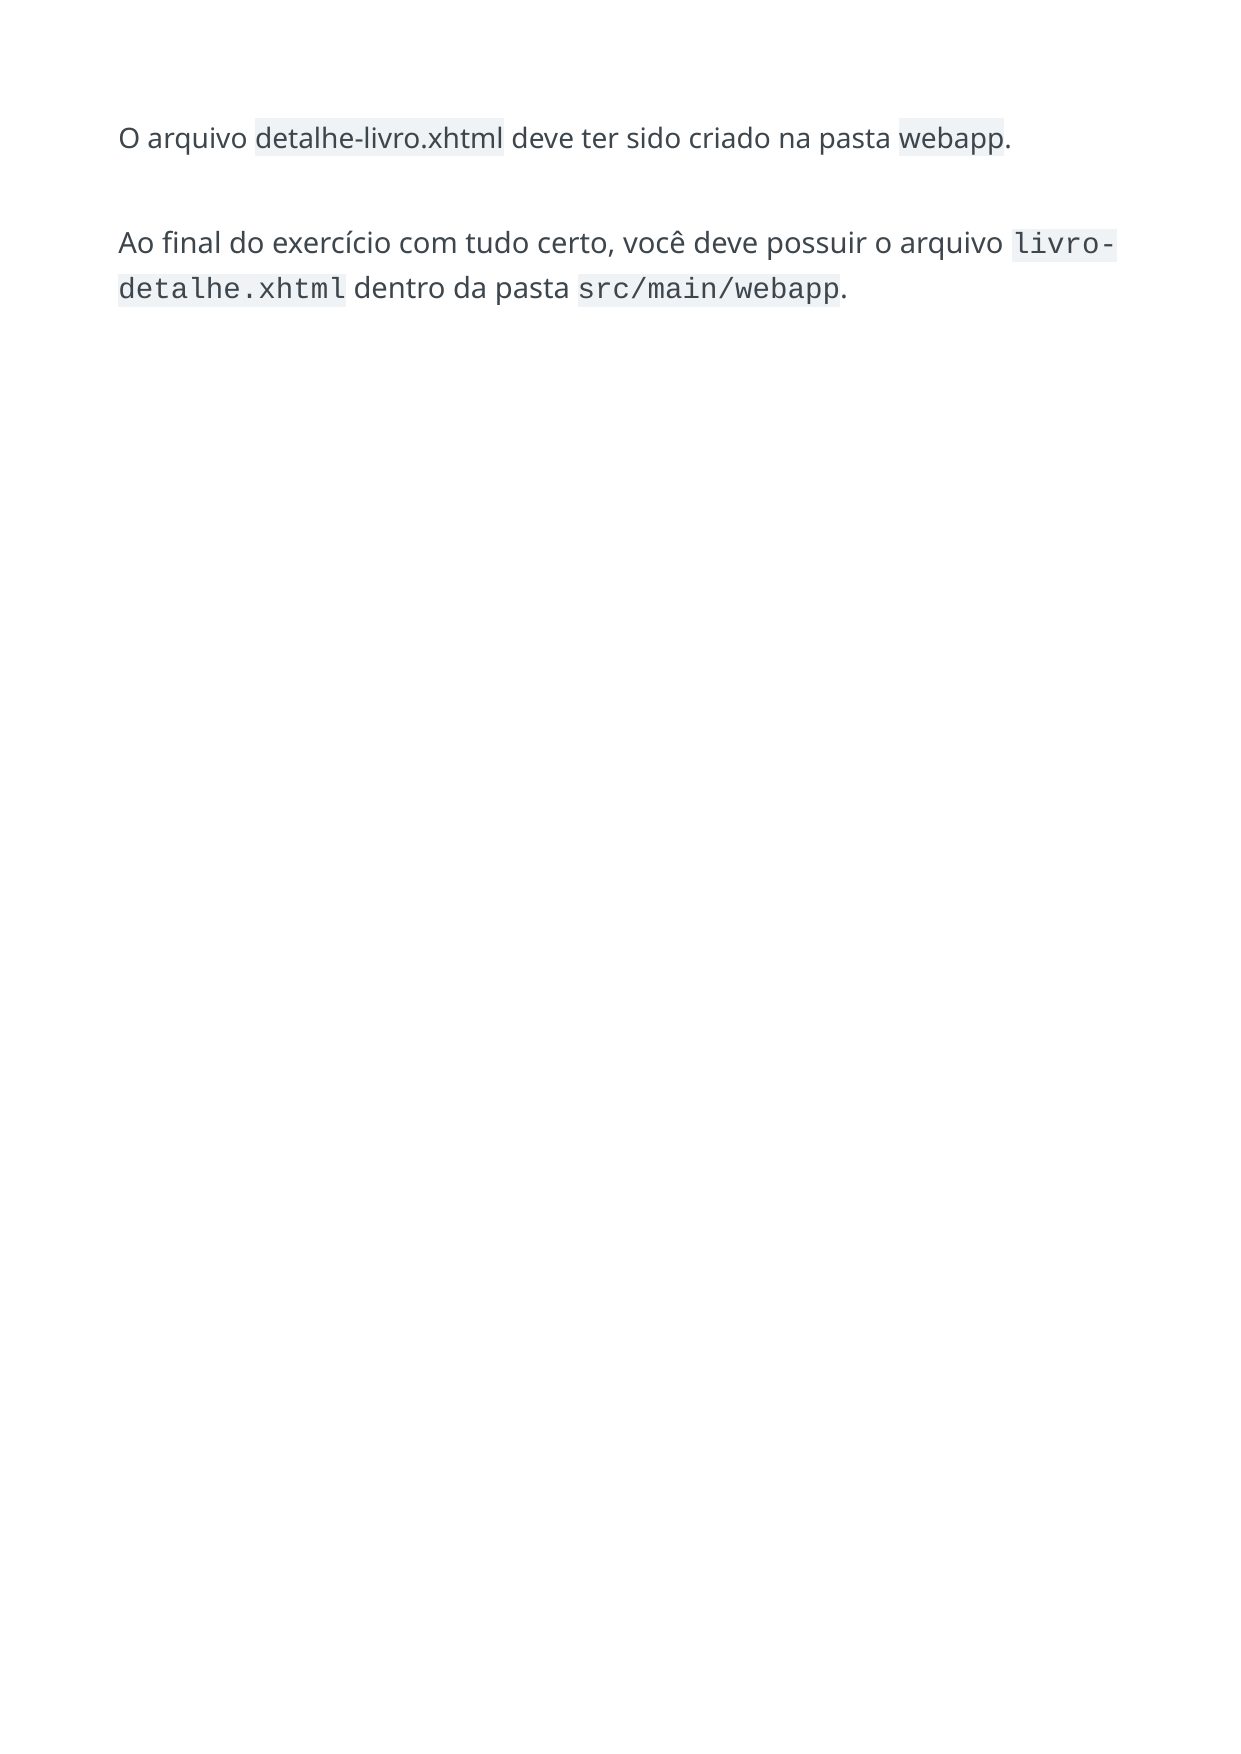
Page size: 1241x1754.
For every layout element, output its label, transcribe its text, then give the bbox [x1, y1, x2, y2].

text Ao final do exercício com tudo certo, você deve possuir o arquivo livro-detalhe.xhtml dentro da pasta src/main/webapp. [118, 222, 1122, 307]
text O arquivo detalhe-livro.xhtml deve ter sido criado na pasta webapp. [118, 118, 1122, 156]
